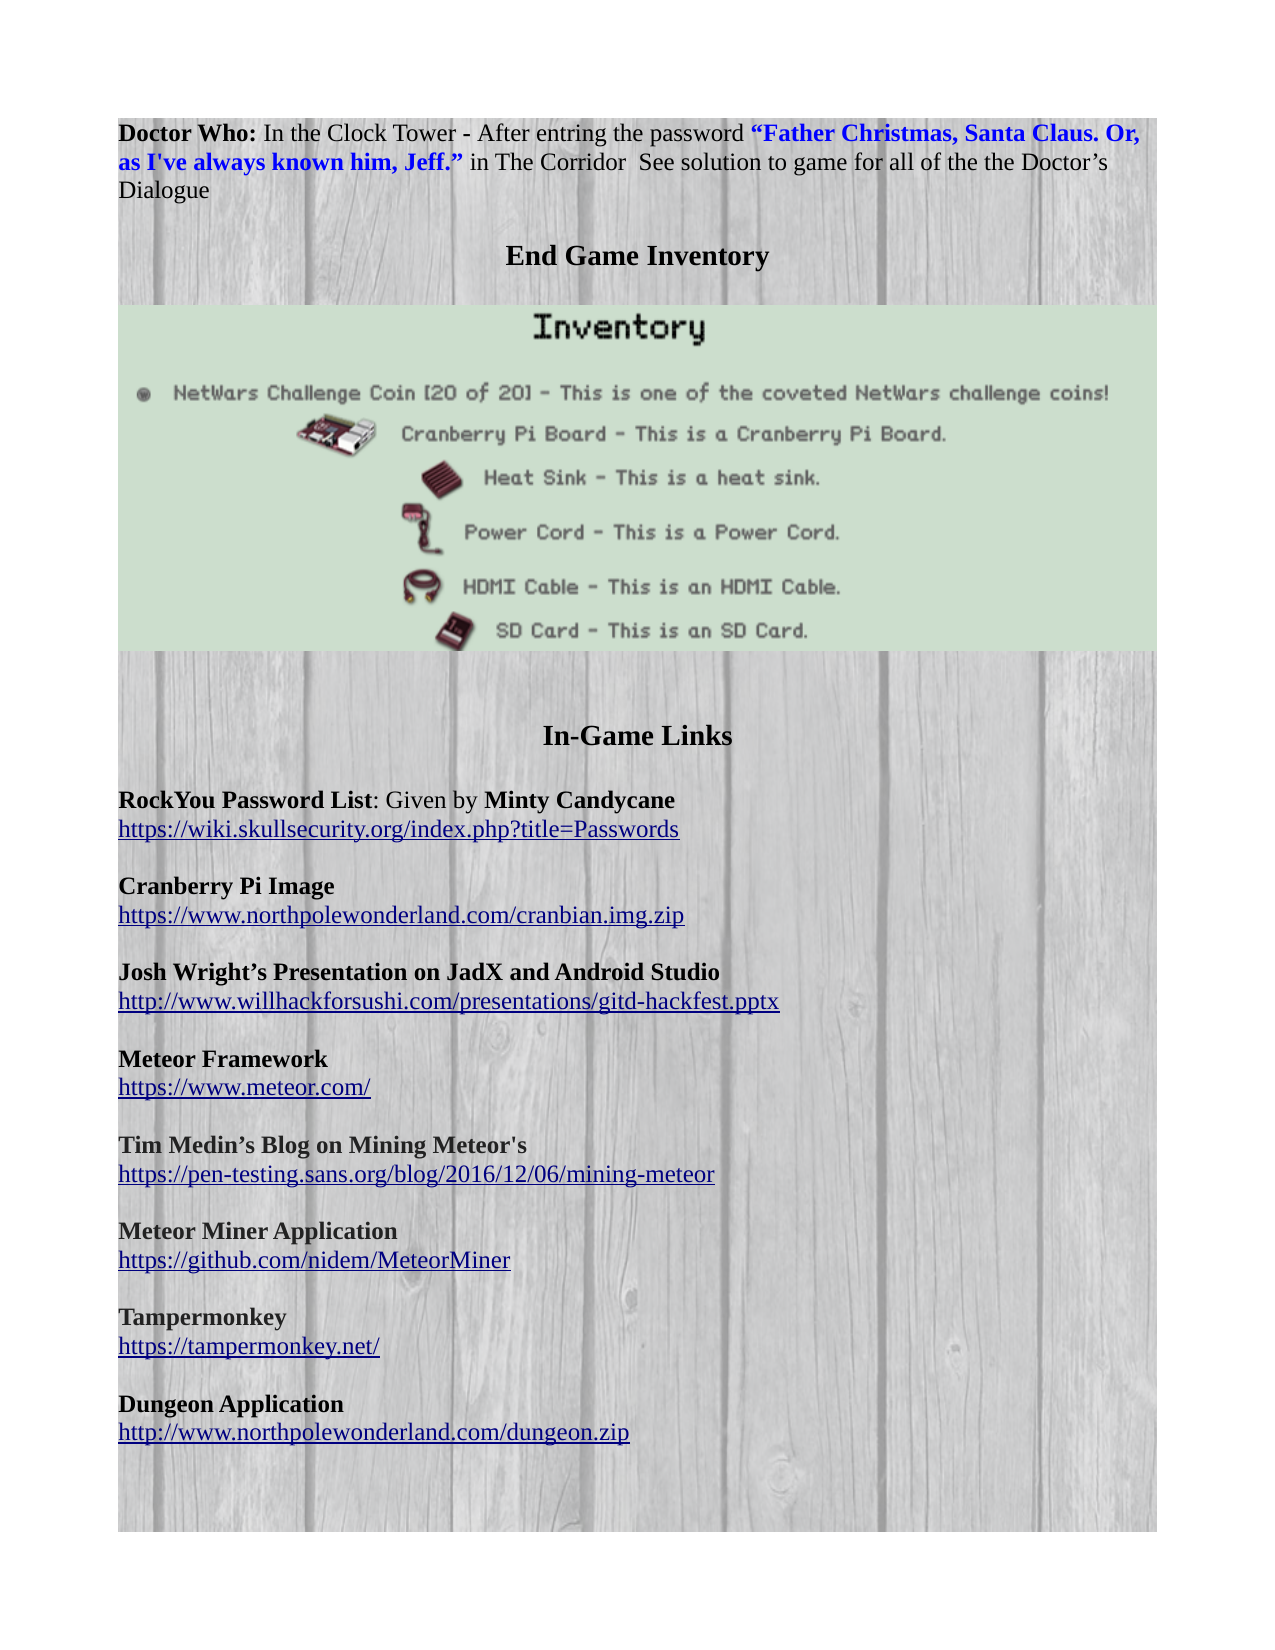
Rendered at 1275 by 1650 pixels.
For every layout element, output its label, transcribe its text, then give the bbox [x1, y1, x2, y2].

text http://www.willhackforsushi.com/presentations/gitd-hackfest.pptx [118, 986, 1157, 1015]
text https://wiki.skullsecurity.org/index.php?title=Passwords [118, 814, 1157, 842]
text https://www.northpolewonderland.com/cranbian.img.zip [118, 900, 1157, 929]
text Meteor Framework [118, 1044, 1157, 1072]
text Josh Wright’s Presentation on JadX and Android Studio [118, 957, 1157, 986]
picture [118, 204, 1157, 238]
picture [118, 751, 1157, 785]
picture [118, 929, 1157, 957]
text Dungeon Application [118, 1389, 1157, 1417]
picture [118, 1274, 1157, 1302]
text http://www.northpolewonderland.com/dungeon.zip [118, 1417, 1157, 1446]
text Tampermonkey [118, 1302, 1157, 1331]
text Doctor Who: In the Clock Tower - After entring the password “Father Christmas, Santa Claus. Or, as I've always known him, Jeff.” in The Corridor See solution to game for all of the the Doctor’s Dialogue [118, 118, 1157, 204]
picture [118, 1360, 1157, 1389]
text In-Game Links [118, 718, 1157, 751]
text RockYou Password List: Given by Minty Candycane [118, 785, 1157, 814]
picture [118, 271, 1157, 718]
picture [118, 842, 1157, 871]
picture [118, 1015, 1157, 1044]
picture [118, 1446, 1157, 1532]
text Cranberry Pi Image [118, 871, 1157, 900]
picture [118, 1187, 1157, 1216]
picture [118, 1101, 1157, 1130]
text Tim Medin’s Blog on Mining Meteor's [118, 1130, 1157, 1159]
text https://pen-testing.sans.org/blog/2016/12/06/mining-meteor [118, 1159, 1157, 1187]
text https://github.com/nidem/MeteorMiner [118, 1245, 1157, 1274]
text End Game Inventory [118, 238, 1157, 271]
text Meteor Miner Application [118, 1216, 1157, 1245]
text https://tampermonkey.net/ [118, 1331, 1157, 1360]
text https://www.meteor.com/ [118, 1072, 1157, 1101]
